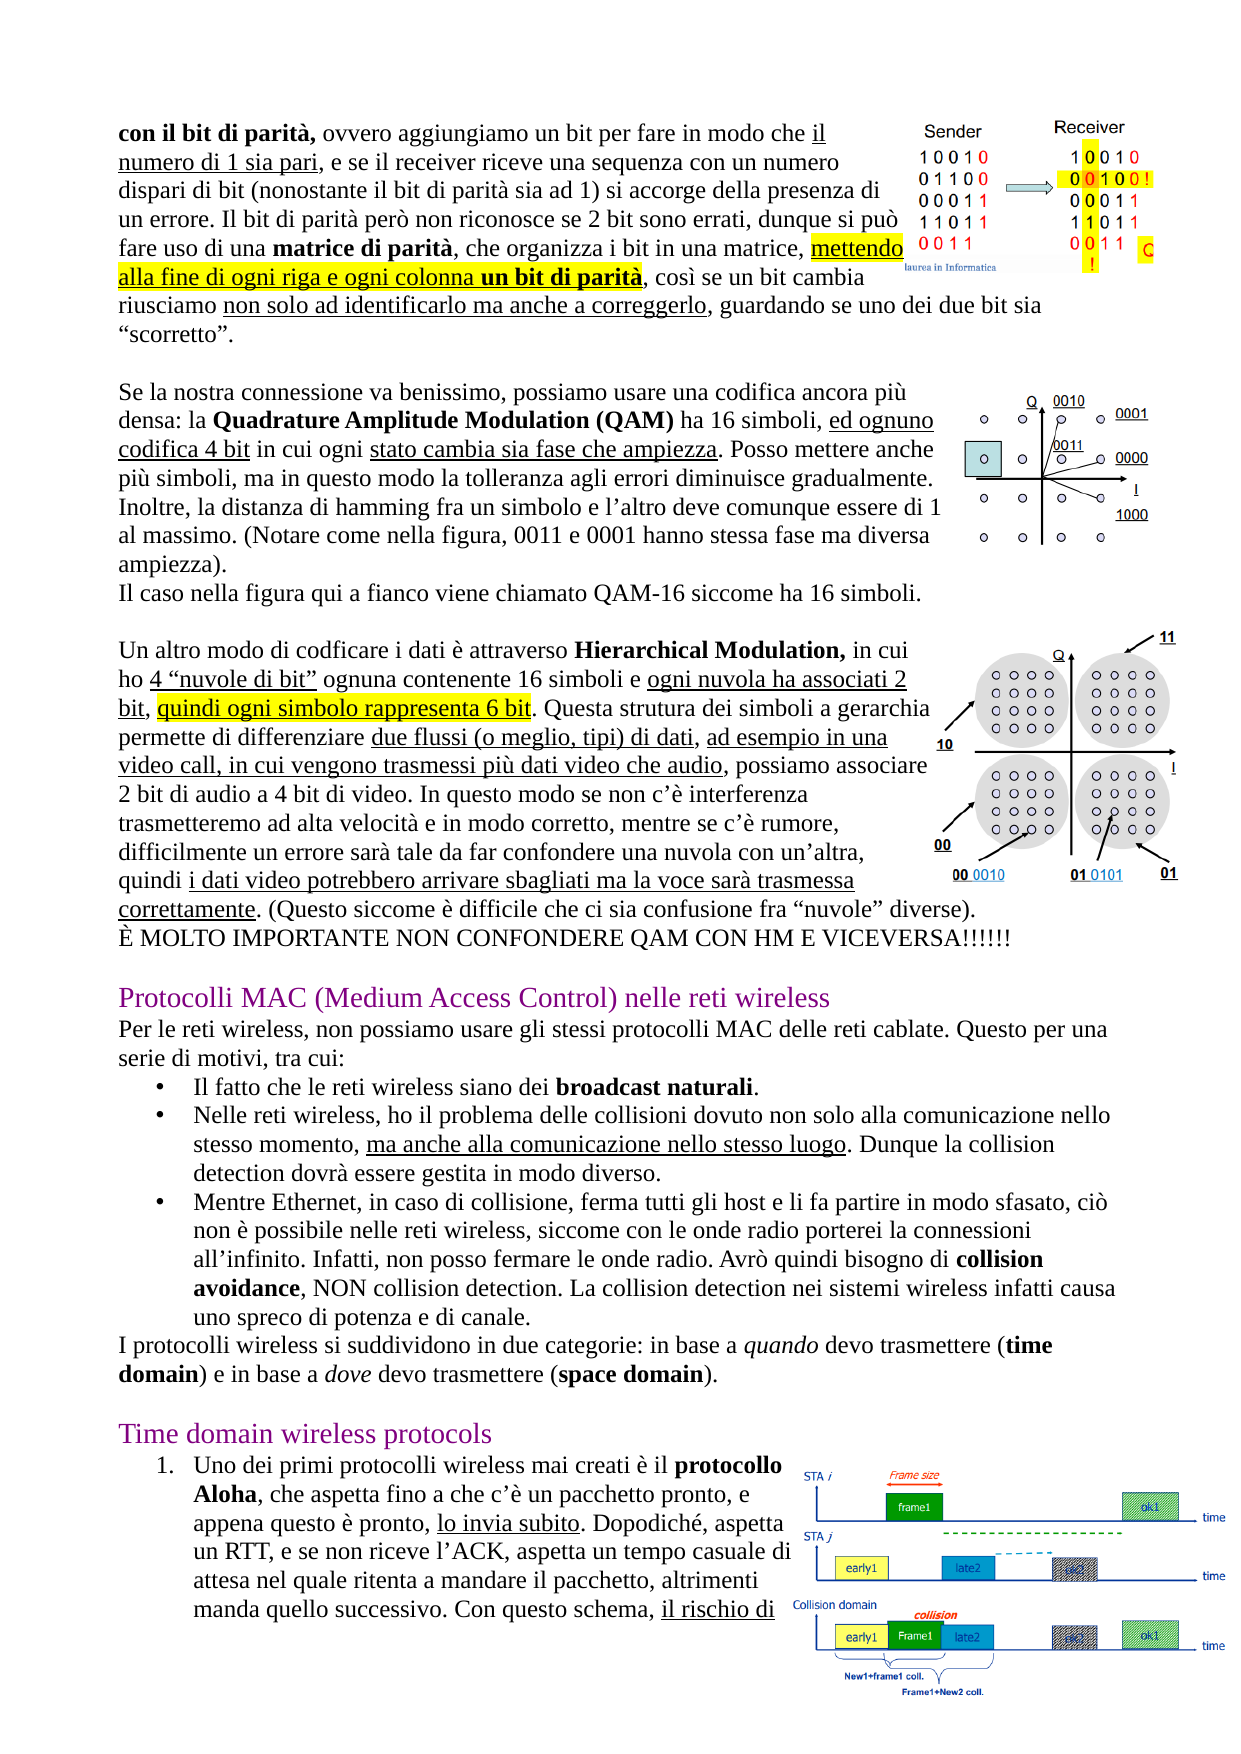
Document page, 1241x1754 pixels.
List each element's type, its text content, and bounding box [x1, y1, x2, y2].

picture [905, 120, 1154, 273]
picture [931, 629, 1181, 882]
text Un altro modo di codficare i dati è attraverso Hierarchical Modulation, in cui ho 4 “nuvole di bit” ognuna contenente 16 simboli e ogni nuvola ha associati 2 bit, quindi ogni simbolo rappresenta 6 bit. Questa strutura dei simboli a gerarchia permette di differenziare due flussi (o meglio, tipi) di dati, ad esempio in una video call, in cui vengono trasmessi più dati video che audio, possiamo associare 2 bit di audio a 4 bit di video. In questo modo se non c’è interferenza trasmetteremo ad alta velocità e in modo corretto, mentre se c’è rumore, difficilmente un errore sarà tale da far confondere una nuvola con un’altra, quindi i dati video potrebbero arrivare sbagliati ma la voce sarà trasmessa correttamente. (Questo siccome è difficile che ci sia confusione fra “nuvole” diverse). [118, 636, 1122, 923]
picture [792, 1468, 1227, 1698]
picture [961, 392, 1151, 545]
list Mentre Ethernet, in caso di collisione, ferma tutti gli host e li fa partire in modo sfasato, ciò non è possibile nelle reti wireless, siccome con le onde radio porterei la connessioni all’infinito. Infatti, non posso fermare le onde radio. Avrò quindi bisogno di collision avoidance, NON collision detection. La collision detection nei sistemi wireless infatti causa uno spreco di potenza e di canale. [156, 1187, 1122, 1330]
text con il bit di parità, ovvero aggiungiamo un bit per fare in modo che il numero di 1 sia pari, e se il receiver riceve una sequenza con un numero dispari di bit (nonostante il bit di parità sia ad 1) si accorge della presenza di un errore. Il bit di parità però non riconosce se 2 bit sono errati, dunque si può fare uso di una matrice di parità, che organizza i bit in una matrice, mettendo alla fine di ogni riga e ogni colonna un bit di parità, così se un bit cambia riusciamo non solo ad identificarlo ma anche a correggerlo, guardando se uno dei due bit sia “scorretto”. [118, 118, 1122, 348]
list Nelle reti wireless, ho il problema delle collisioni dovuto non solo alla comunicazione nello stesso momento, ma anche alla comunicazione nello stesso luogo. Dunque la collision detection dovrà essere gestita in modo diverso. [156, 1100, 1122, 1187]
text Il caso nella figura qui a fianco viene chiamato QAM-16 siccome ha 16 simboli. [118, 578, 1122, 607]
text Time domain wireless protocols [118, 1417, 1122, 1450]
text Per le reti wireless, non possiamo usare gli stessi protocolli MAC delle reti cablate. Questo per una serie di motivi, tra cui: [118, 1014, 1122, 1072]
text I protocolli wireless si suddividono in due categorie: in base a quando devo trasmettere (time domain) e in base a dove devo trasmettere (space domain). [118, 1330, 1122, 1388]
list Uno dei primi protocolli wireless mai creati è il protocollo Aloha, che aspetta fino a che c’è un pacchetto pronto, e appena questo è pronto, lo invia subito. Dopodiché, aspetta un RTT, e se non riceve l’ACK, aspetta un tempo casuale di attesa nel quale ritenta a mandare il pacchetto, altrimenti manda quello successivo. Con questo schema, il rischio di [156, 1450, 1122, 1623]
text Protocolli MAC (Medium Access Control) nelle reti wireless [118, 981, 1122, 1014]
text Se la nostra connessione va benissimo, possiamo usare una codifica ancora più densa: la Quadrature Amplitude Modulation (QAM) ha 16 simboli, ed ognuno codifica 4 bit in cui ogni stato cambia sia fase che ampiezza. Posso mettere anche più simboli, ma in questo modo la tolleranza agli errori diminuisce gradualmente. Inoltre, la distanza di hamming fra un simbolo e l’altro deve comunque essere di 1 al massimo. (Notare come nella figura, 0011 e 0001 hanno stessa fase ma diversa ampiezza). [118, 377, 1122, 578]
list Il fatto che le reti wireless siano dei broadcast naturali. [156, 1072, 1122, 1100]
text È MOLTO IMPORTANTE NON CONFONDERE QAM CON HM E VICEVERSA!!!!!! [118, 923, 1122, 952]
